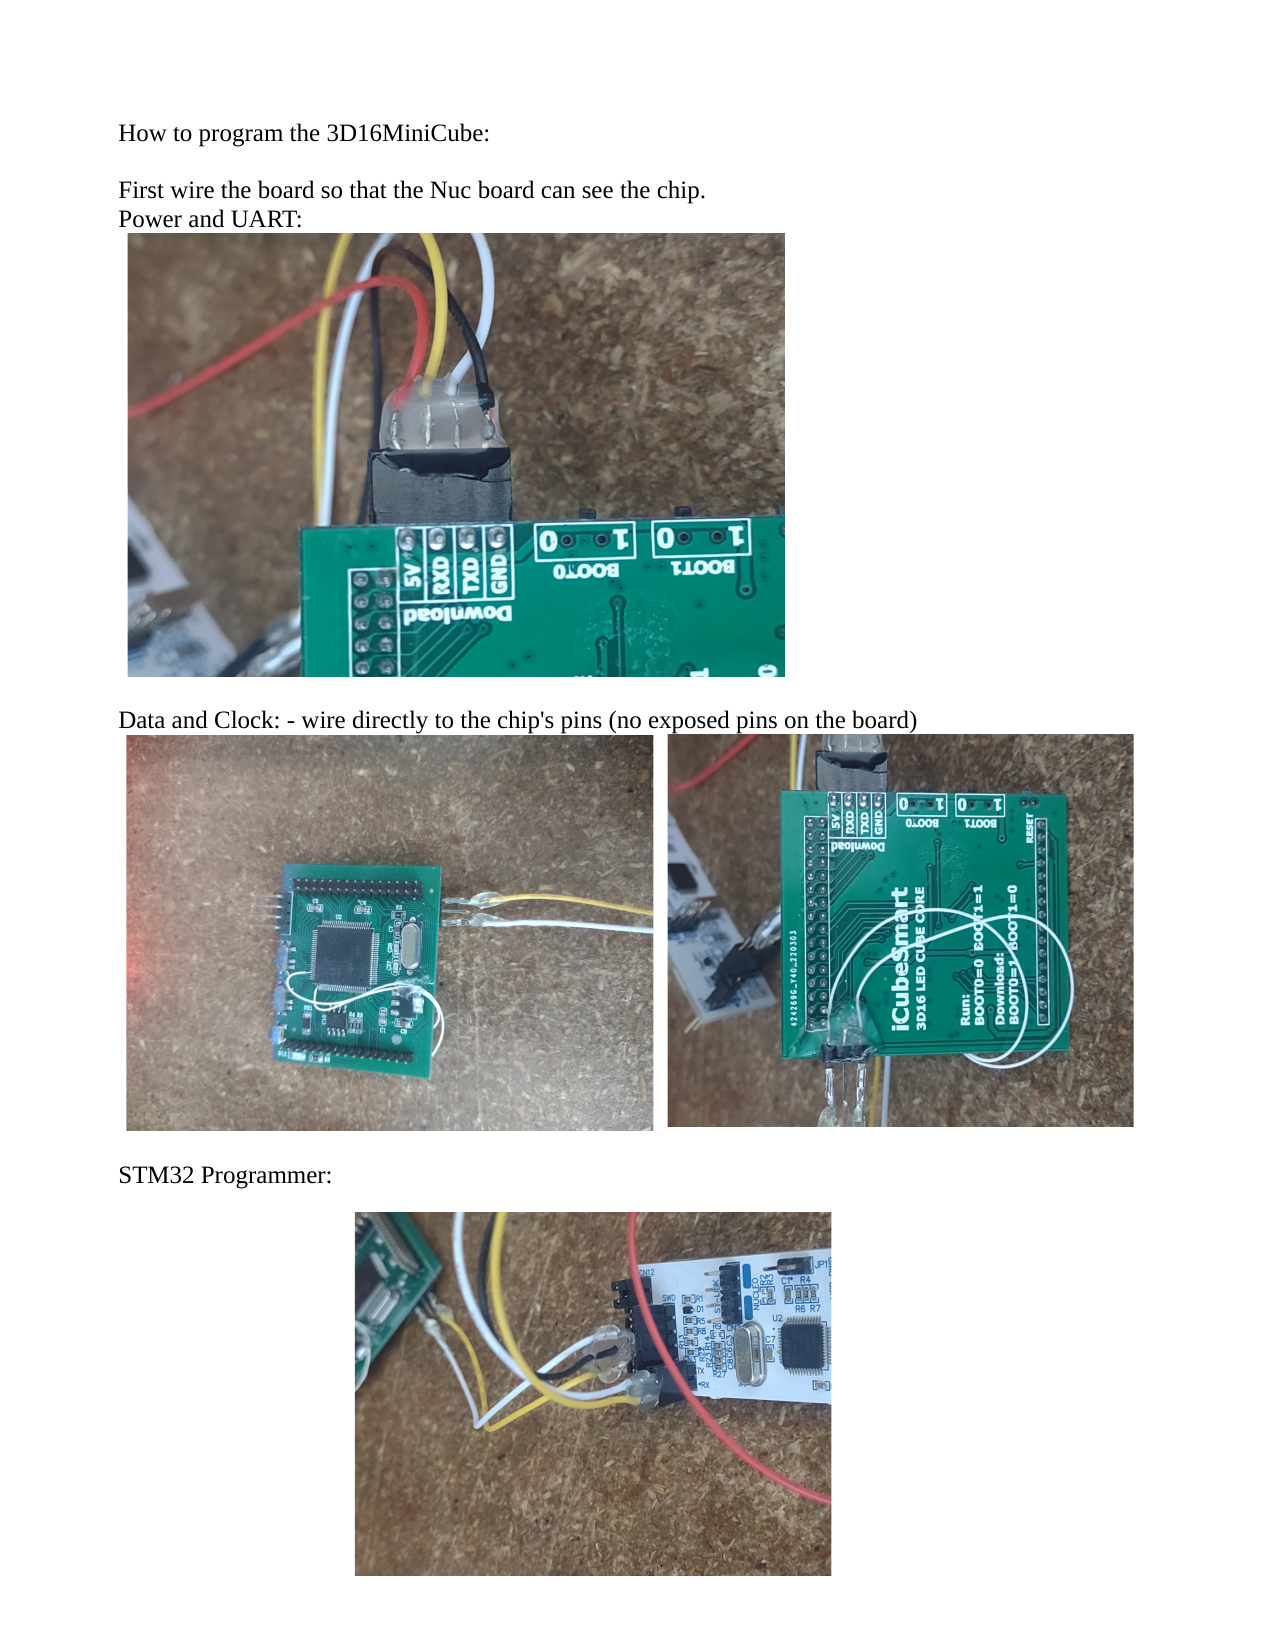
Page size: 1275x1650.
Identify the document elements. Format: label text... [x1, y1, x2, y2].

text STM32 Programmer: [118, 1160, 1157, 1188]
text Data and Clock: - wire directly to the chip's pins (no exposed pins on the board) [118, 706, 1157, 734]
picture [667, 734, 1134, 1127]
text How to program the 3D16MiniCube: [118, 118, 1157, 147]
text First wire the board so that the Nuc board can see the chip. [118, 176, 1157, 204]
picture [354, 1212, 832, 1576]
text Power and UART: [118, 204, 1157, 233]
picture [127, 233, 785, 677]
picture [126, 735, 654, 1131]
